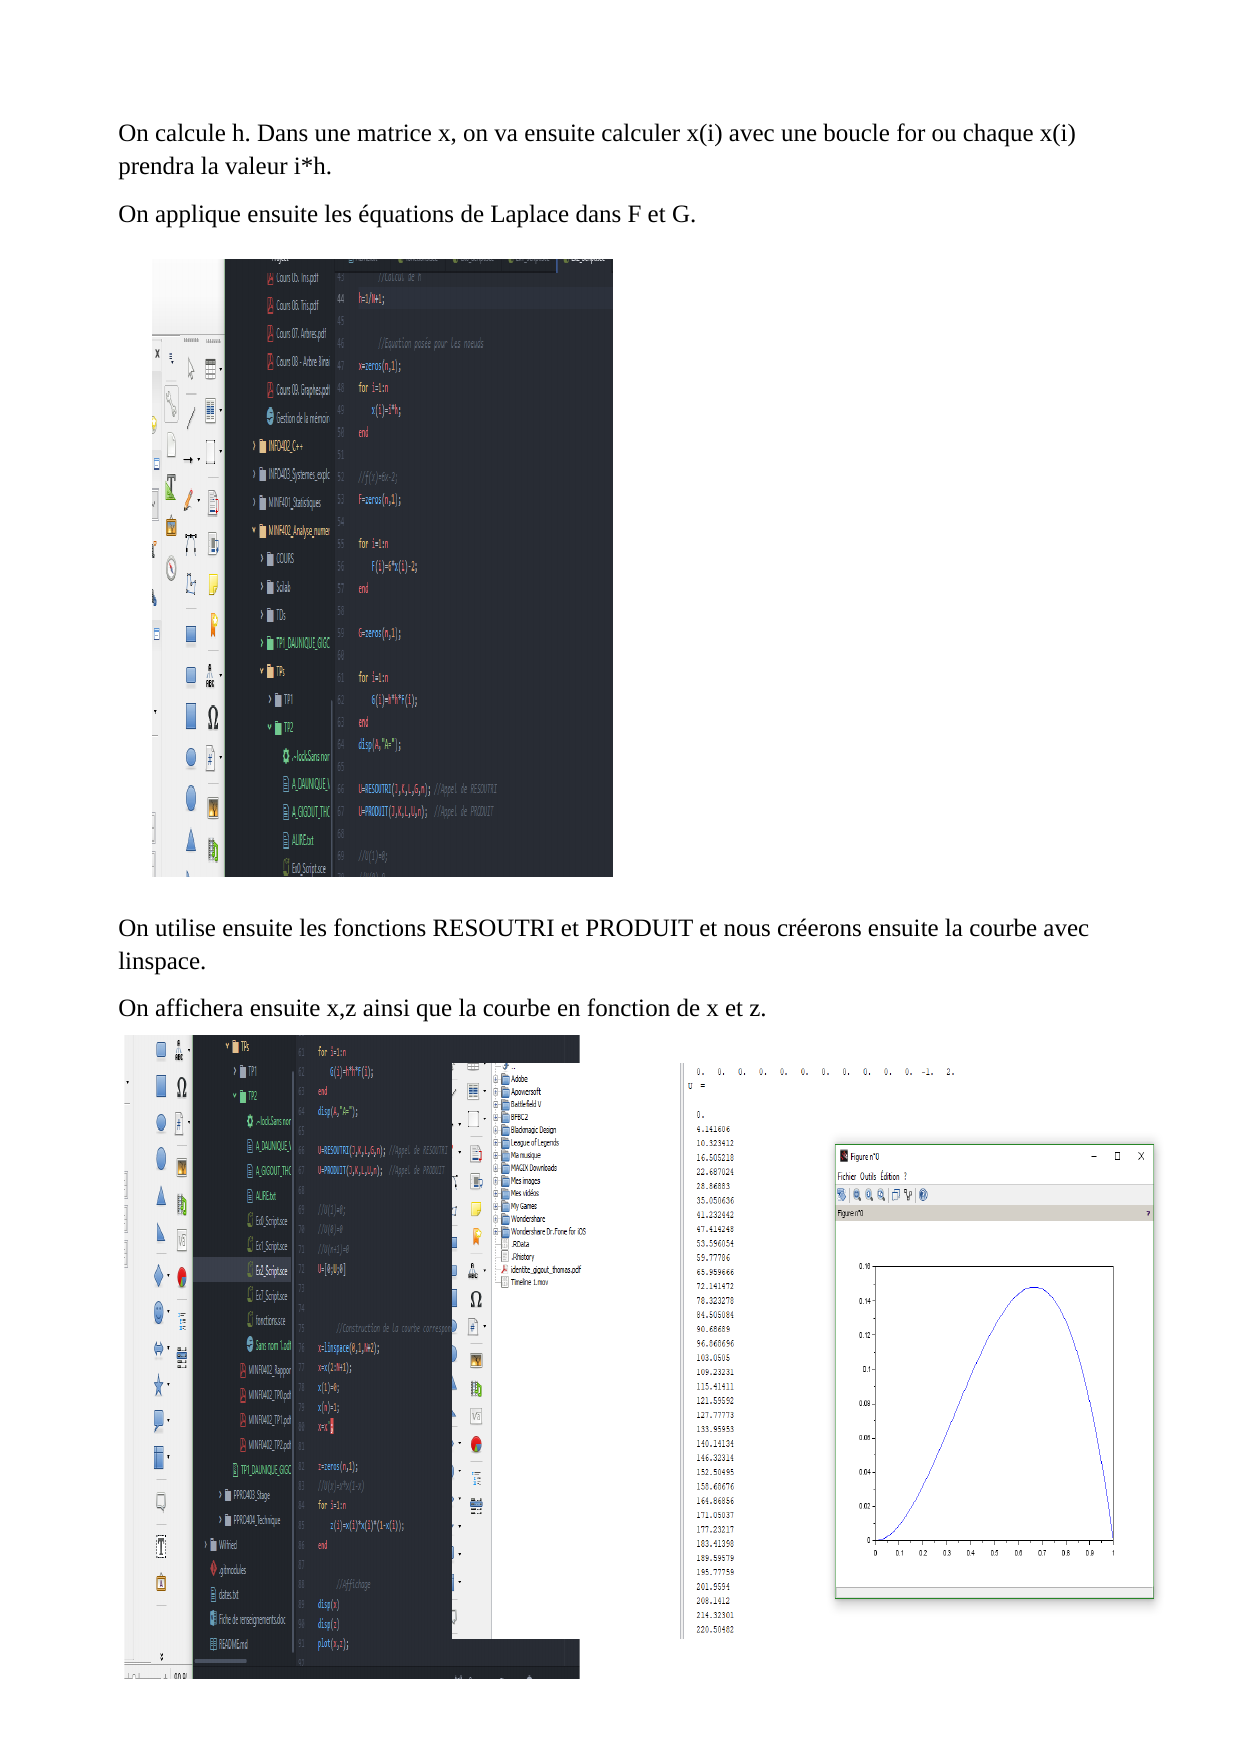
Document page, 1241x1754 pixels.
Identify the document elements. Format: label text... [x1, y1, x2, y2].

text On calcule h. Dans une matrice x, on va ensuite calculer x(i) avec une boucle for ou chaque x(i) prendra la valeur i*h. [118, 118, 1122, 180]
text On affichera ensuite x,z ainsi que la courbe en fonction de x et z. [118, 993, 1122, 1022]
text On utilise ensuite les fonctions RESOUTRI et PRODUIT et nous créerons ensuite la courbe avec linspace. [118, 913, 1122, 974]
picture [972, 1063, 1173, 1639]
text On applique ensuite les équations de Laplace dans F et G. [118, 199, 1122, 227]
picture [374, 1035, 478, 1679]
picture [399, 259, 501, 877]
